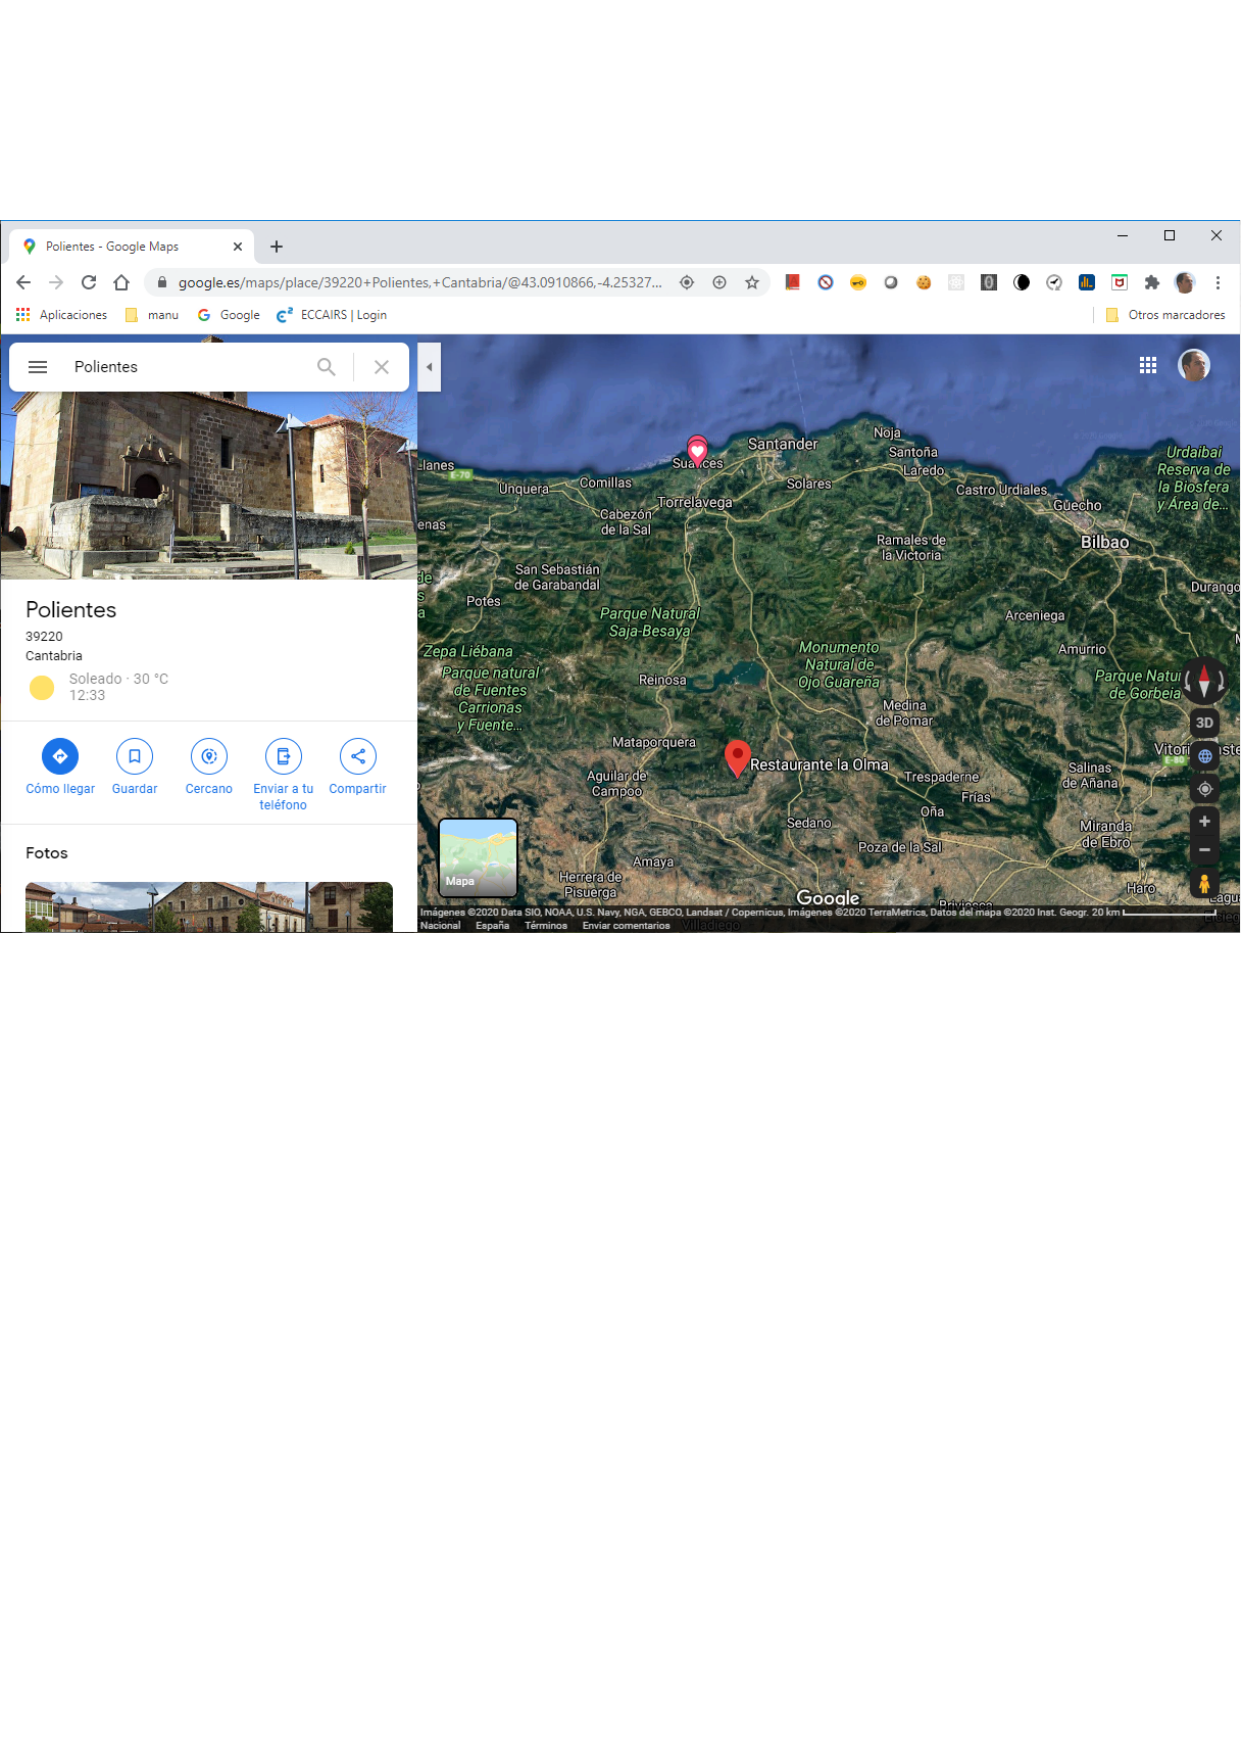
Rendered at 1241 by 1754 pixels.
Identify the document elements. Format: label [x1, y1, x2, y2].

picture [0, 220, 1241, 933]
